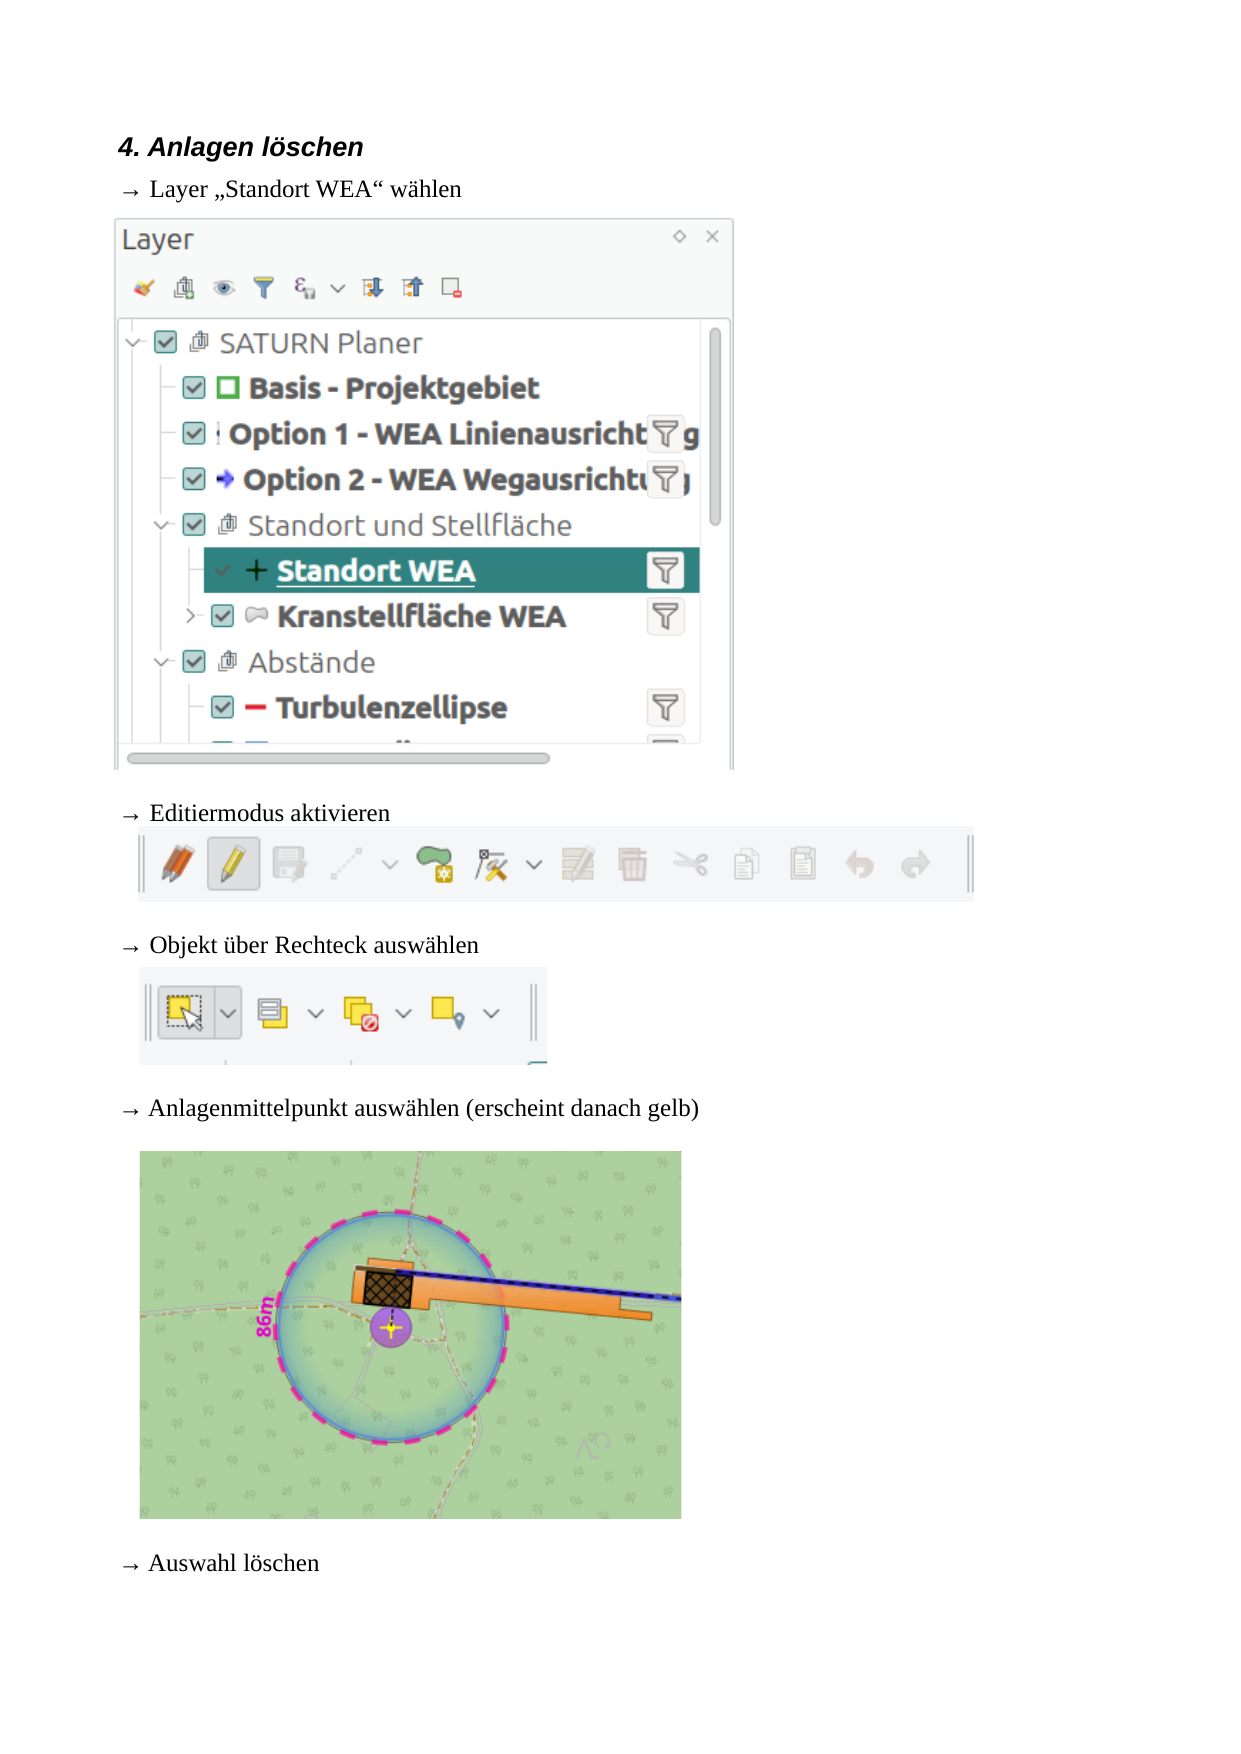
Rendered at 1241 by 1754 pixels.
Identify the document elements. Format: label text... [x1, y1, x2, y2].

text → Auswahl löschen [118, 1548, 1122, 1577]
text → Anlagenmittelpunkt auswählen (erscheint danach gelb) [118, 1093, 1122, 1122]
text → Objekt über Rechteck auswählen [118, 931, 1122, 959]
picture [139, 967, 548, 1065]
picture [113, 218, 734, 770]
picture [137, 826, 974, 902]
text → Layer „Standort WEA“ wählen [118, 174, 1122, 203]
text → Editiermodus aktivieren [118, 798, 1122, 827]
subtitle 4. Anlagen löschen [118, 131, 1122, 162]
picture [139, 1151, 682, 1519]
